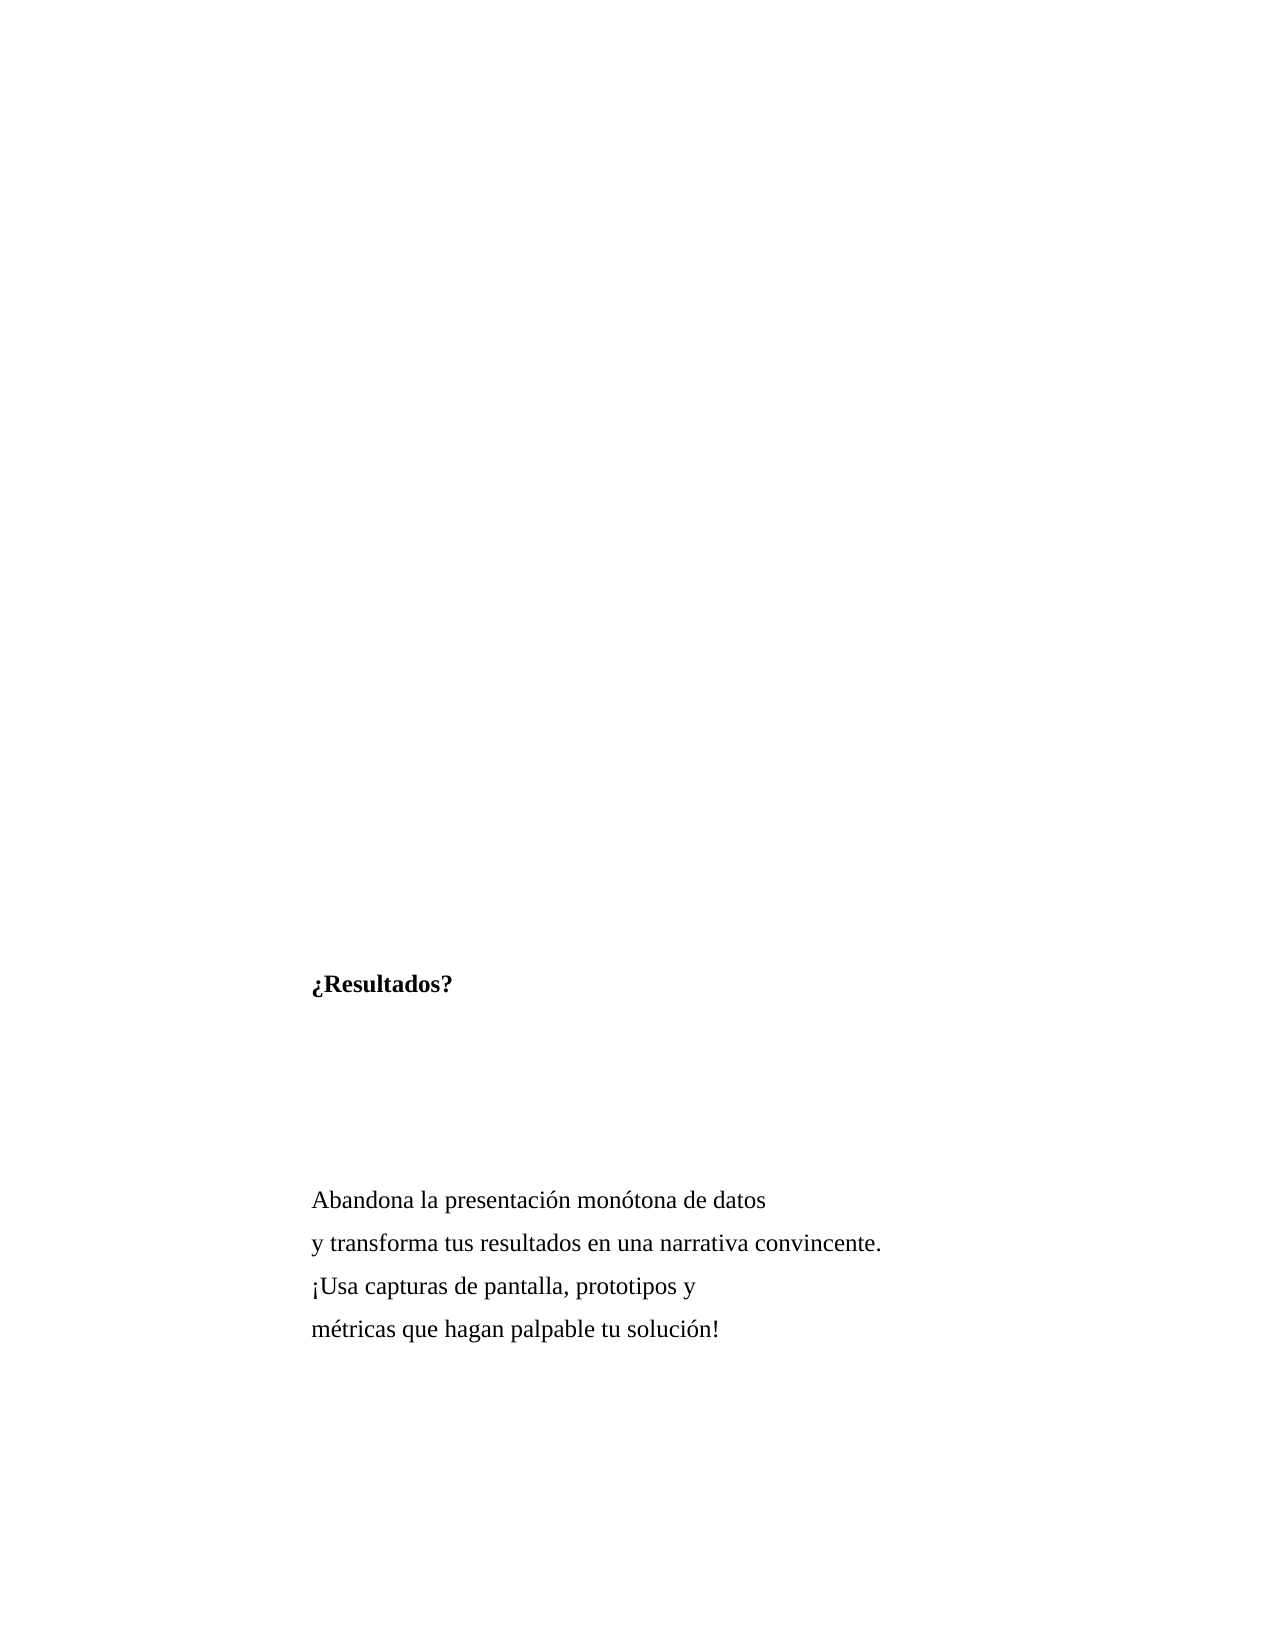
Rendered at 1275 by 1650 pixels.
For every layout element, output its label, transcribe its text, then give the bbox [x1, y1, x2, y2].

text Abandona la presentación monótona de datos [236, 1185, 1125, 1214]
text métricas que hagan palpable tu solución! [236, 1314, 1125, 1343]
text ¿Resultados? [236, 969, 1125, 998]
text ¡Usa capturas de pantalla, prototipos y [236, 1271, 1125, 1300]
text y transforma tus resultados en una narrativa convincente. [236, 1228, 1125, 1257]
